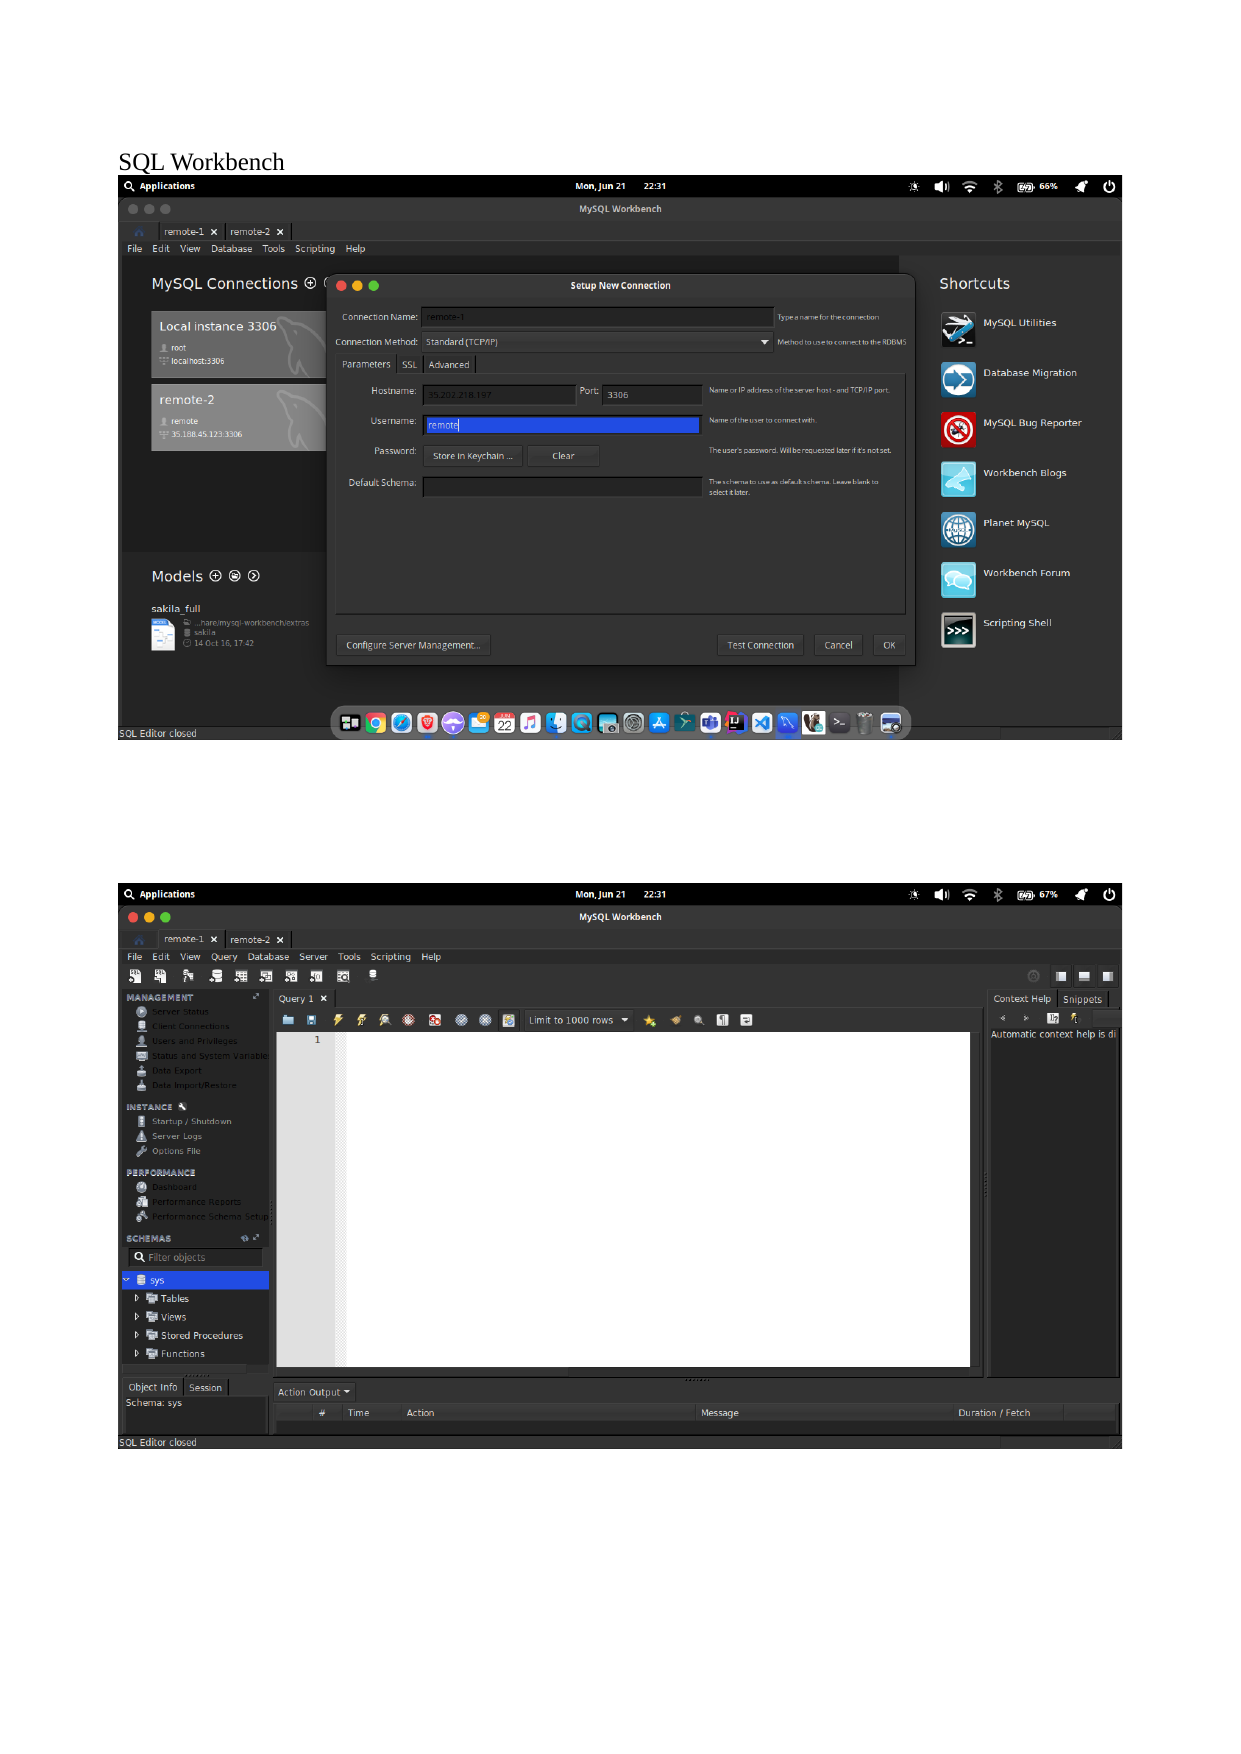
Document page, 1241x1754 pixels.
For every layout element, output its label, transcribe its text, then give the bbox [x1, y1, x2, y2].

picture [118, 883, 1123, 1449]
text SQL Workbench [118, 147, 1122, 175]
picture [118, 175, 1123, 740]
